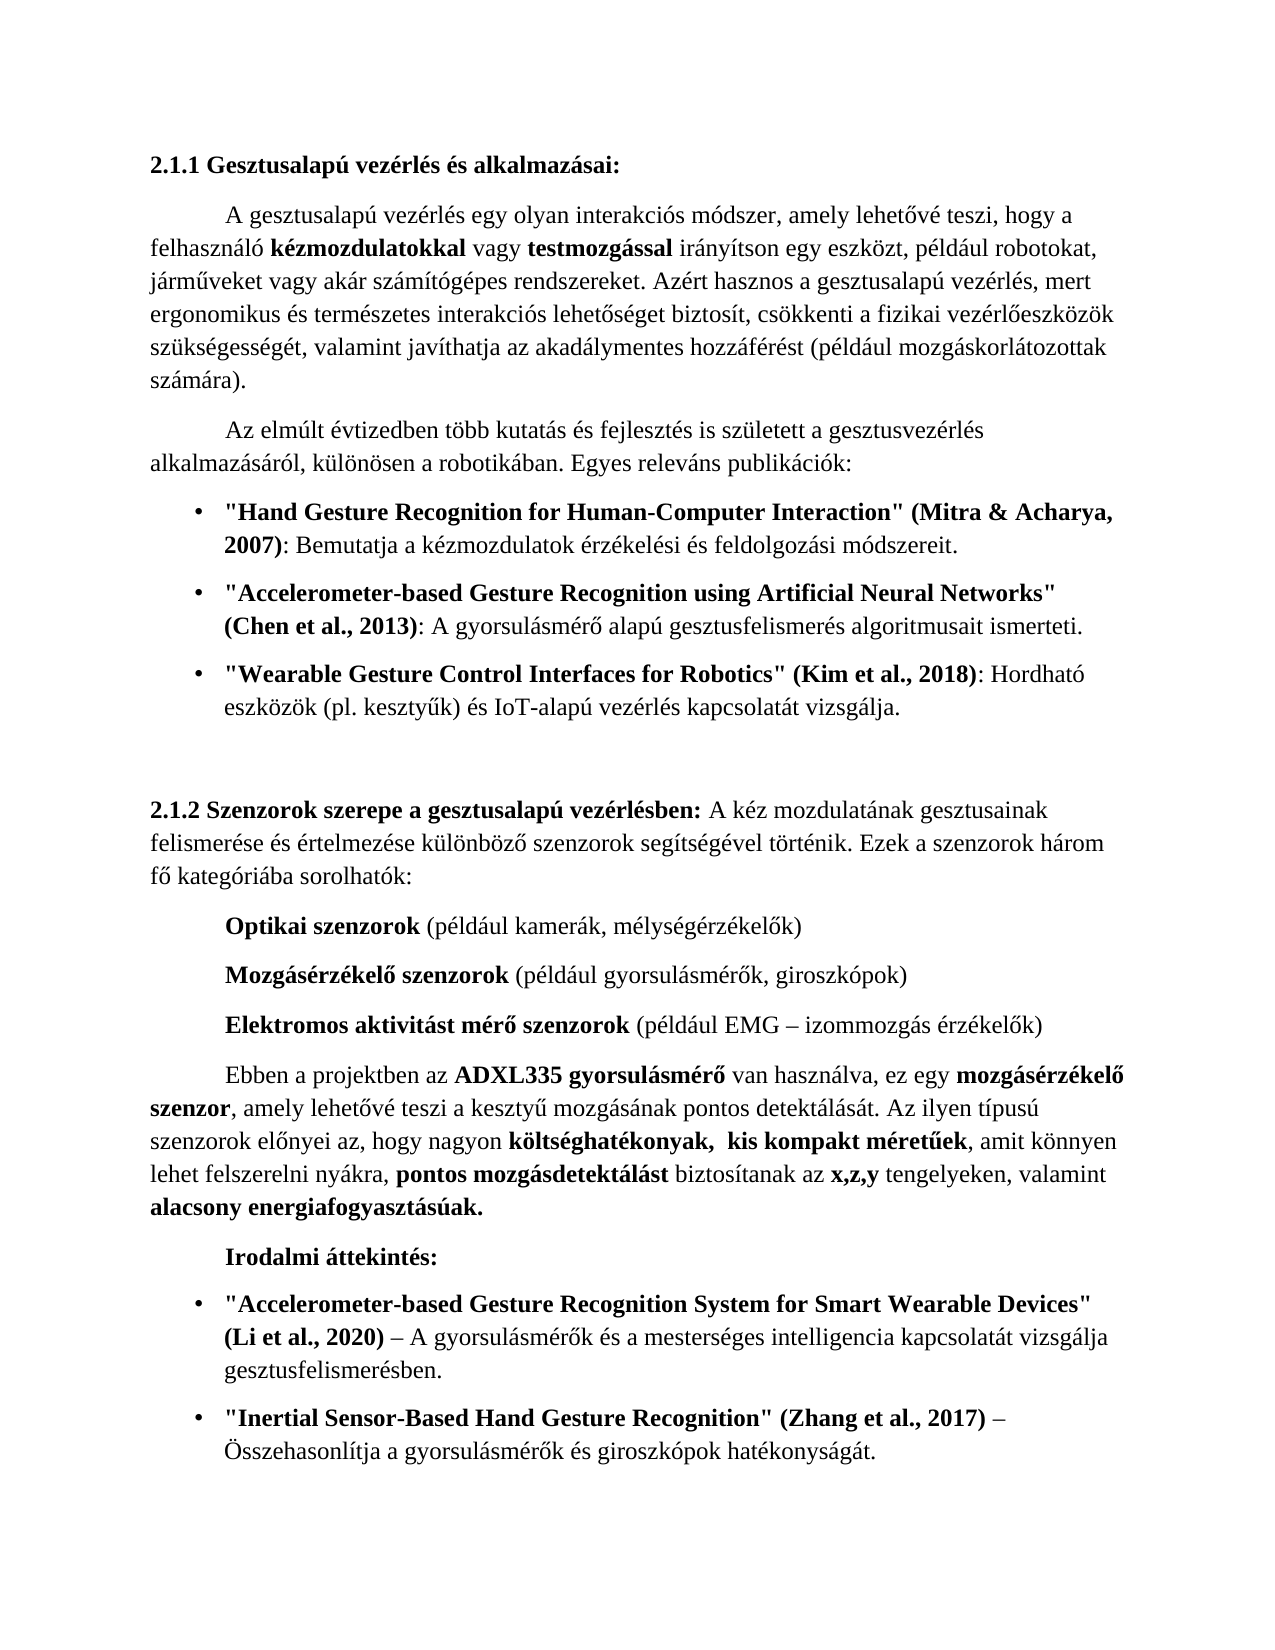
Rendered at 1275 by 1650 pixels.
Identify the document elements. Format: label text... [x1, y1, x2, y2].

text 2.1.1 Gesztusalapú vezérlés és alkalmazásai: [150, 150, 1125, 179]
list "Hand Gesture Recognition for Human-Computer Interaction" (Mitra & Acharya, 2007): Bemutatja a kézmozdulatok érzékelési és feldolgozási módszereit. [194, 497, 1125, 559]
text Optikai szenzorok (például kamerák, mélységérzékelők) [150, 911, 1125, 940]
list "Inertial Sensor-Based Hand Gesture Recognition" (Zhang et al., 2017) – Összehasonlítja a gyorsulásmérők és giroszkópok hatékonyságát. [194, 1403, 1125, 1465]
text Ebben a projektben az ADXL335 gyorsulásmérő van használva, ez egy mozgásérzékelő szenzor, amely lehetővé teszi a kesztyű mozgásának pontos detektálását. Az ilyen típusú szenzorok előnyei az, hogy nagyon költséghatékonyak, kis kompakt méretűek, amit könnyen lehet felszerelni nyákra, pontos mozgásdetektálást biztosítanak az x,z,y tengelyeken, valamint alacsony energiafogyasztásúak. [150, 1060, 1125, 1221]
list "Accelerometer-based Gesture Recognition System for Smart Wearable Devices" (Li et al., 2020) – A gyorsulásmérők és a mesterséges intelligencia kapcsolatát vizsgálja gesztusfelismerésben. [194, 1289, 1125, 1384]
text A gesztusalapú vezérlés egy olyan interakciós módszer, amely lehetővé teszi, hogy a felhasználó kézmozdulatokkal vagy testmozgással irányítson egy eszközt, például robotokat, járműveket vagy akár számítógépes rendszereket. Azért hasznos a gesztusalapú vezérlés, mert ergonomikus és természetes interakciós lehetőséget biztosít, csökkenti a fizikai vezérlőeszközök szükségességét, valamint javíthatja az akadálymentes hozzáférést (például mozgáskorlátozottak számára). [150, 200, 1125, 394]
list "Accelerometer-based Gesture Recognition using Artificial Neural Networks" (Chen et al., 2013): A gyorsulásmérő alapú gesztusfelismerés algoritmusait ismerteti. [194, 578, 1125, 640]
list "Wearable Gesture Control Interfaces for Robotics" (Kim et al., 2018): Hordható eszközök (pl. kesztyűk) és IoT-alapú vezérlés kapcsolatát vizsgálja. [194, 659, 1125, 721]
text Elektromos aktivitást mérő szenzorok (például EMG – izommozgás érzékelők) [150, 1010, 1125, 1039]
text Mozgásérzékelő szenzorok (például gyorsulásmérők, giroszkópok) [150, 961, 1125, 989]
text 2.1.2 Szenzorok szerepe a gesztusalapú vezérlésben: A kéz mozdulatának gesztusainak felismerése és értelmezése különböző szenzorok segítségével történik. Ezek a szenzorok három fő kategóriába sorolhatók: [150, 795, 1125, 890]
text Az elmúlt évtizedben több kutatás és fejlesztés is született a gesztusvezérlés alkalmazásáról, különösen a robotikában. Egyes releváns publikációk: [150, 415, 1125, 477]
text Irodalmi áttekintés: [150, 1242, 1125, 1271]
